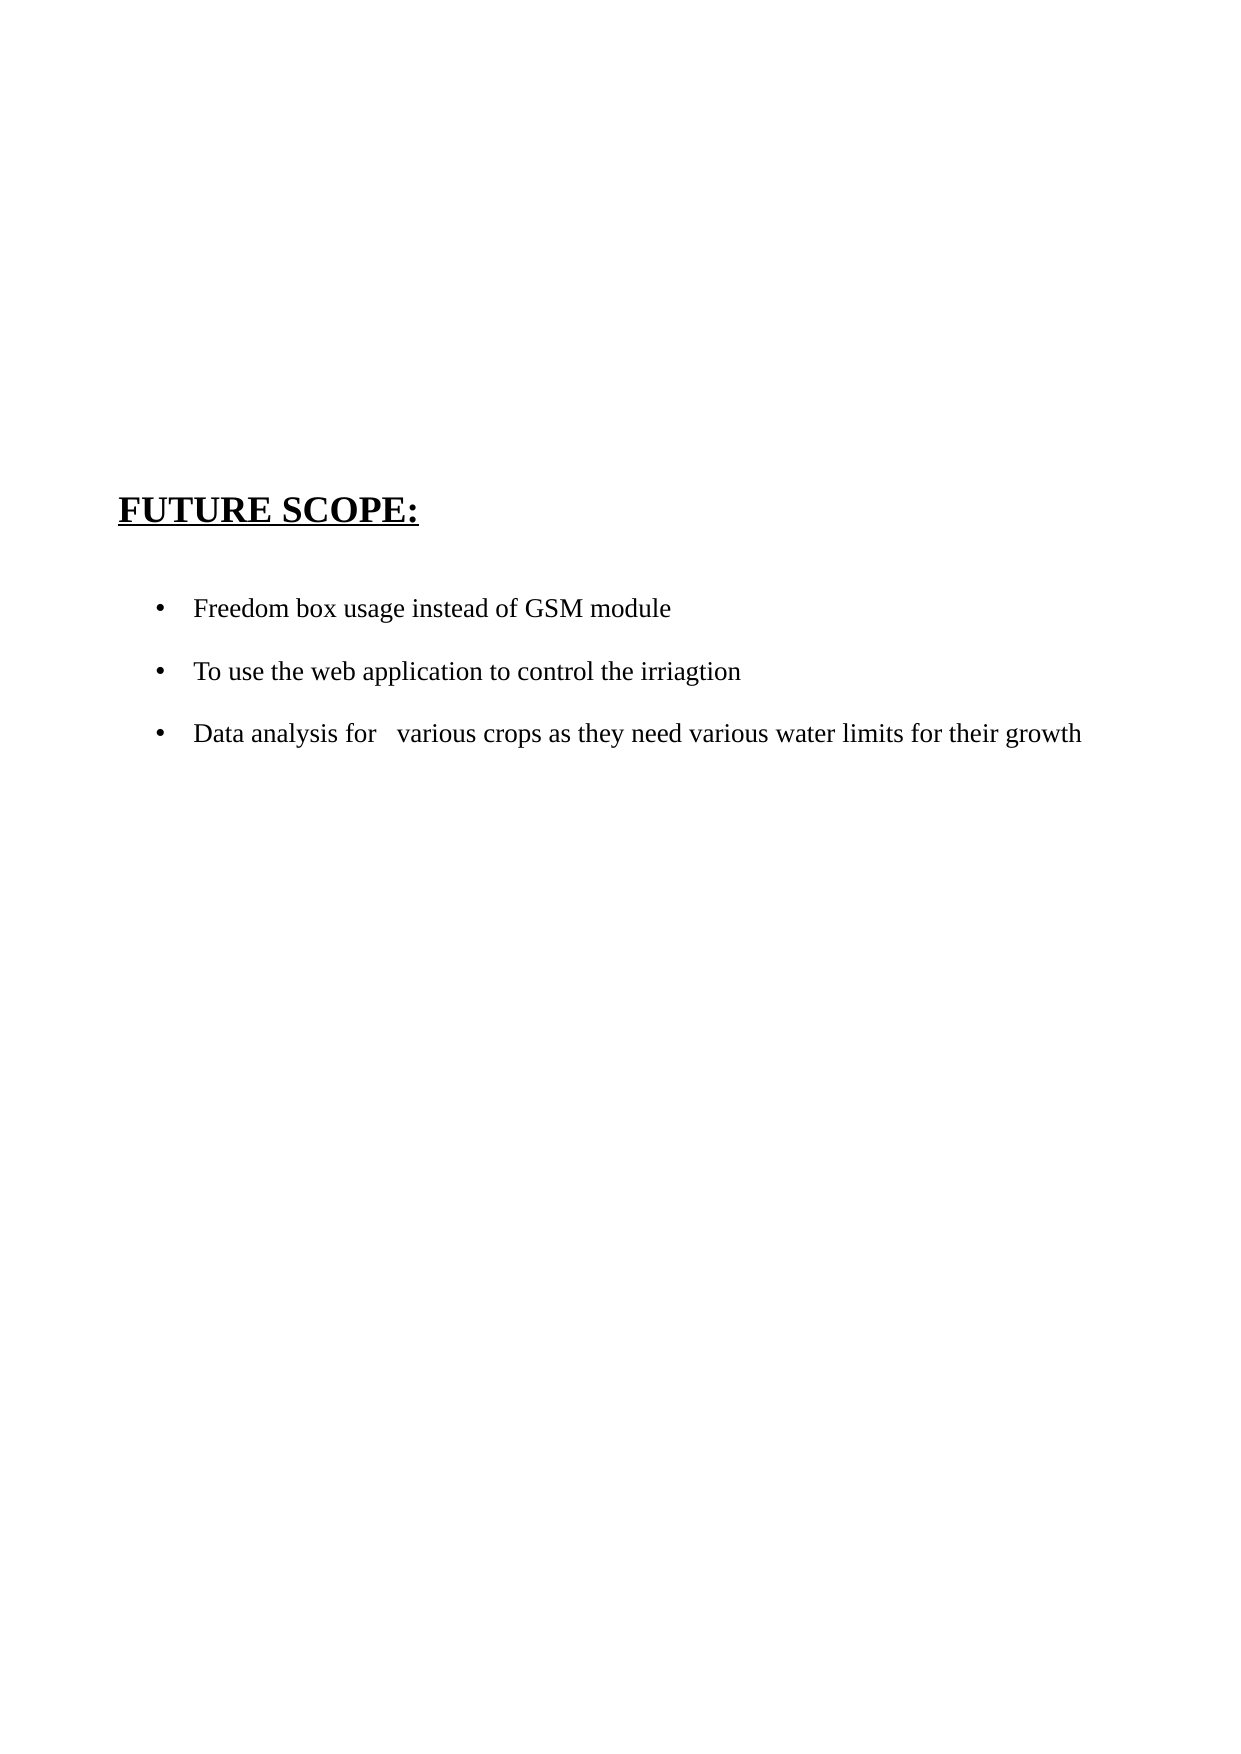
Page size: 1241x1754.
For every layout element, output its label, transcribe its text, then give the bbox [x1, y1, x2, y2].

text FUTURE SCOPE: [118, 487, 1122, 530]
list To use the web application to control the irriagtion [156, 655, 1122, 686]
list Data analysis for various crops as they need various water limits for their growth [156, 717, 1122, 748]
list Freedom box usage instead of GSM module [156, 592, 1122, 624]
